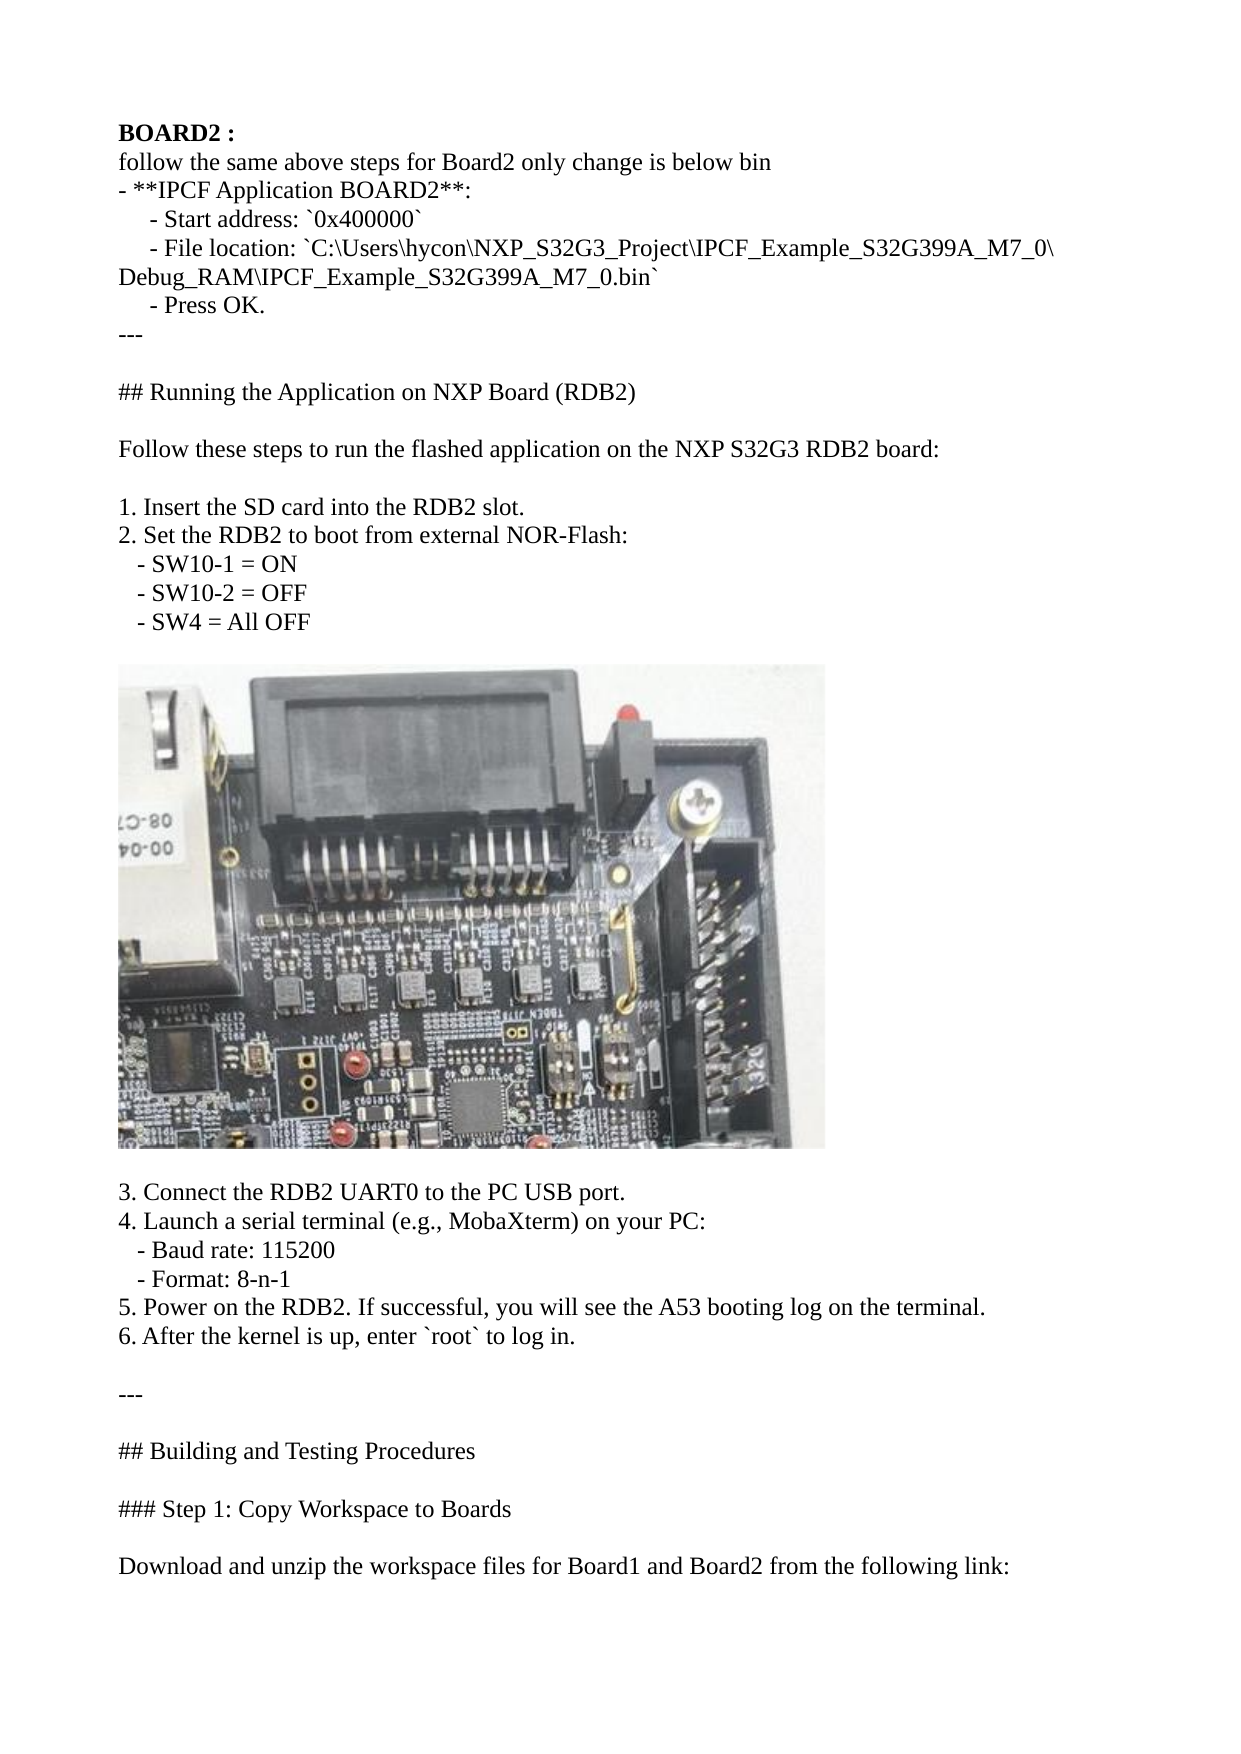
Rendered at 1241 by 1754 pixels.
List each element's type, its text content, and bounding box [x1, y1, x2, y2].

text Download and unzip the workspace files for Board1 and Board2 from the following link: [118, 1551, 1122, 1580]
text BOARD2 : [118, 118, 1122, 147]
text ### Step 1: Copy Workspace to Boards [118, 1494, 1122, 1522]
text 4. Launch a serial terminal (e.g., MobaXterm) on your PC: [118, 1206, 1122, 1235]
text Follow these steps to run the flashed application on the NXP S32G3 RDB2 board: [118, 434, 1122, 463]
text - Press OK. --- [118, 291, 1122, 348]
text - SW10-2 = OFF [118, 578, 1122, 607]
picture [118, 664, 826, 1149]
text ## Building and Testing Procedures [118, 1436, 1122, 1465]
text - SW10-1 = ON [118, 549, 1122, 578]
text - SW4 = All OFF [118, 607, 1122, 636]
text follow the same above steps for Board2 only change is below bin - **IPCF Application BOARD2**: [118, 147, 1122, 204]
text 6. After the kernel is up, enter `root` to log in. [118, 1321, 1122, 1350]
text - Baud rate: 115200 [118, 1235, 1122, 1264]
text ## Running the Application on NXP Board (RDB2) [118, 377, 1122, 406]
text --- [118, 1379, 1122, 1407]
text 5. Power on the RDB2. If successful, you will see the A53 booting log on the terminal. [118, 1292, 1122, 1321]
text 3. Connect the RDB2 UART0 to the PC USB port. [118, 1177, 1122, 1206]
text 1. Insert the SD card into the RDB2 slot. [118, 492, 1122, 521]
text - Start address: `0x400000` [118, 204, 1122, 233]
text 2. Set the RDB2 to boot from external NOR-Flash: [118, 521, 1122, 549]
text - Format: 8-n-1 [118, 1264, 1122, 1292]
text - File location: `C:\Users\hycon\NXP_S32G3_Project\IPCF_Example_S32G399A_M7_0\Debug_RAM\IPCF_Example_S32G399A_M7_0.bin` [118, 233, 1122, 291]
